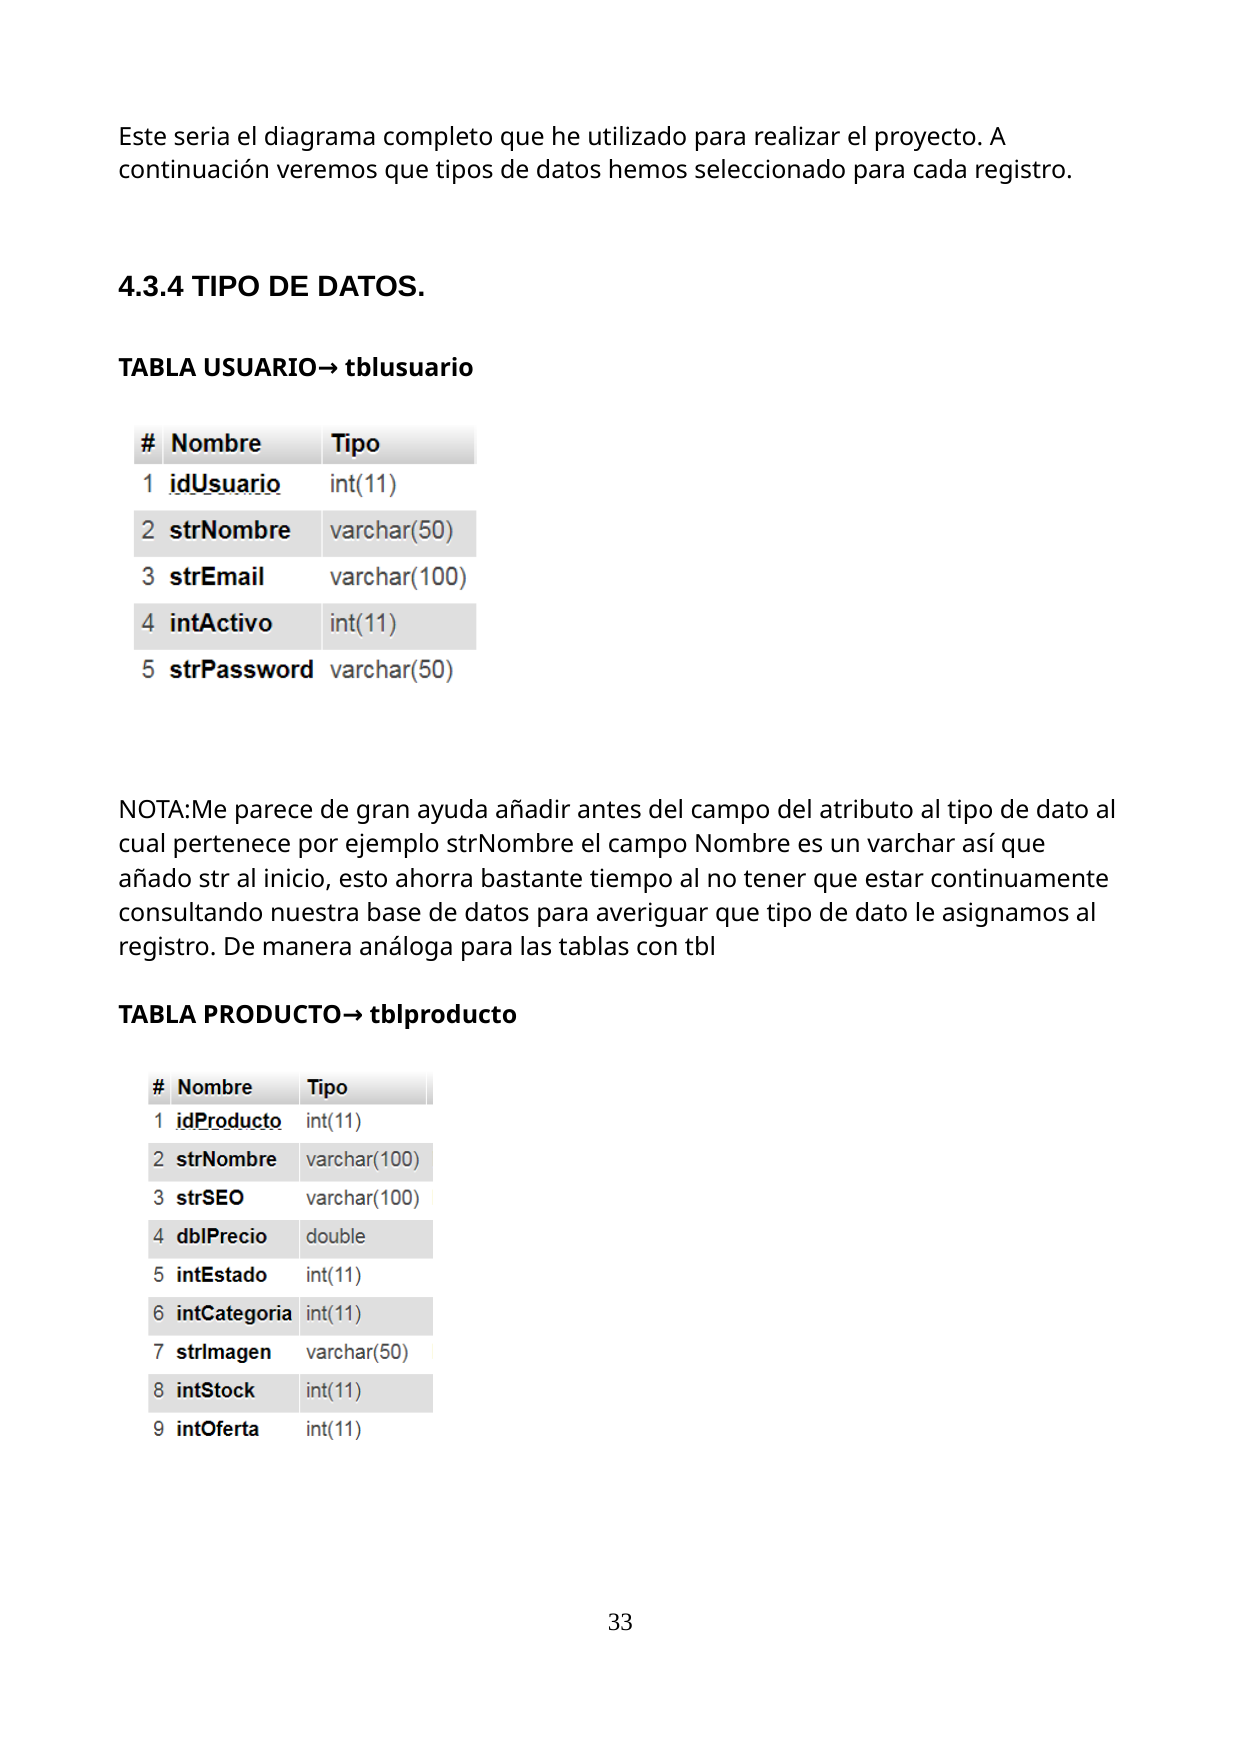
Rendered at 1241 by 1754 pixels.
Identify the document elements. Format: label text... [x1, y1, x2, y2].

text TABLA PRODUCTO→ tblproducto [118, 996, 1122, 1031]
subtitle 4.3.4 TIPO DE DATOS. [118, 269, 1122, 303]
picture [133, 425, 477, 694]
text Este seria el diagrama completo que he utilizado para realizar el proyecto. A continuación veremos que tipos de datos hemos seleccionado para cada registro. [118, 118, 1122, 186]
text NOTA:Me parece de gran ayuda añadir antes del campo del atributo al tipo de dato al cual pertenece por ejemplo strNombre el campo Nombre es un varchar así que añado str al inicio, esto ahorra bastante tiempo al no tener que estar continuamente consultando nuestra base de datos para averiguar que tipo de dato le asignamos al registro. De manera análoga para las tablas con tbl [118, 792, 1122, 962]
text TABLA USUARIO→ tblusuario [118, 349, 1122, 383]
picture [148, 1071, 433, 1440]
